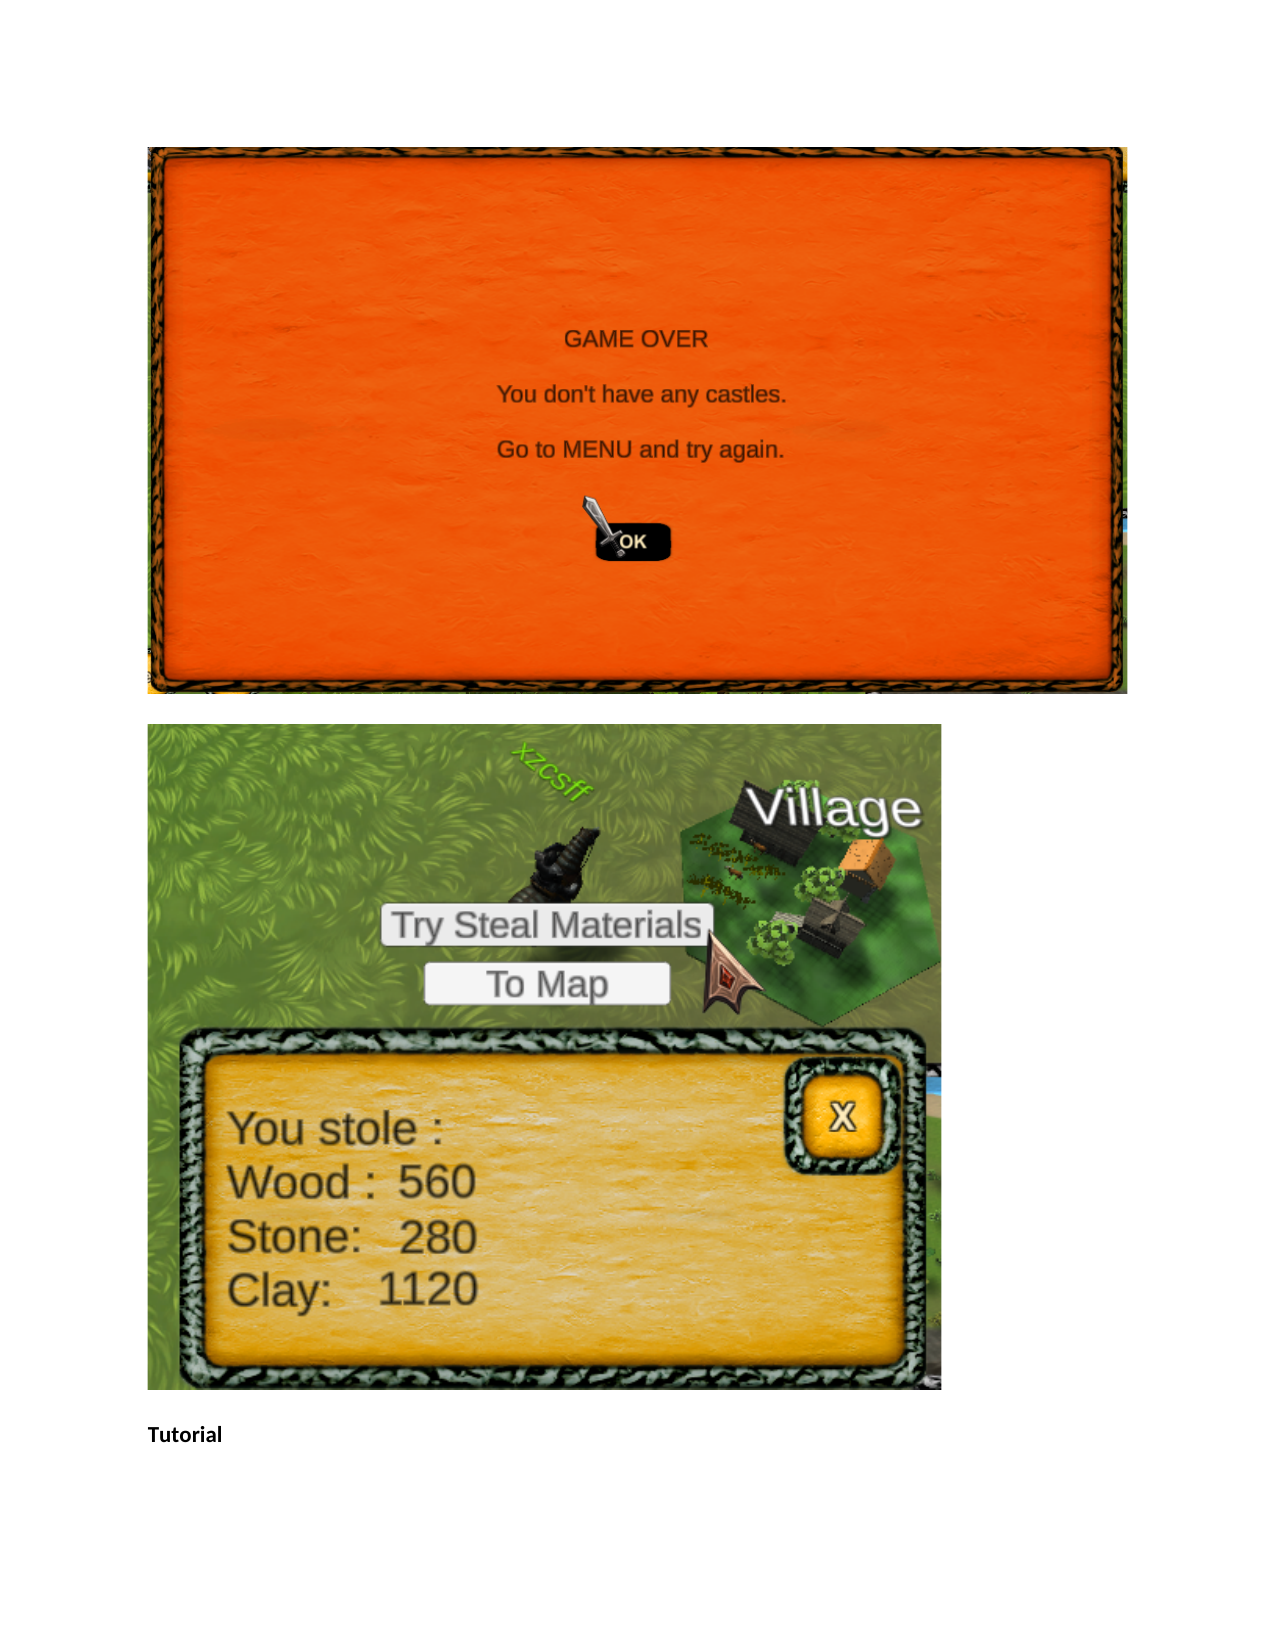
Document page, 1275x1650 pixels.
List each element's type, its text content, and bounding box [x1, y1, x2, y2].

text Tutorial [148, 1421, 1127, 1449]
